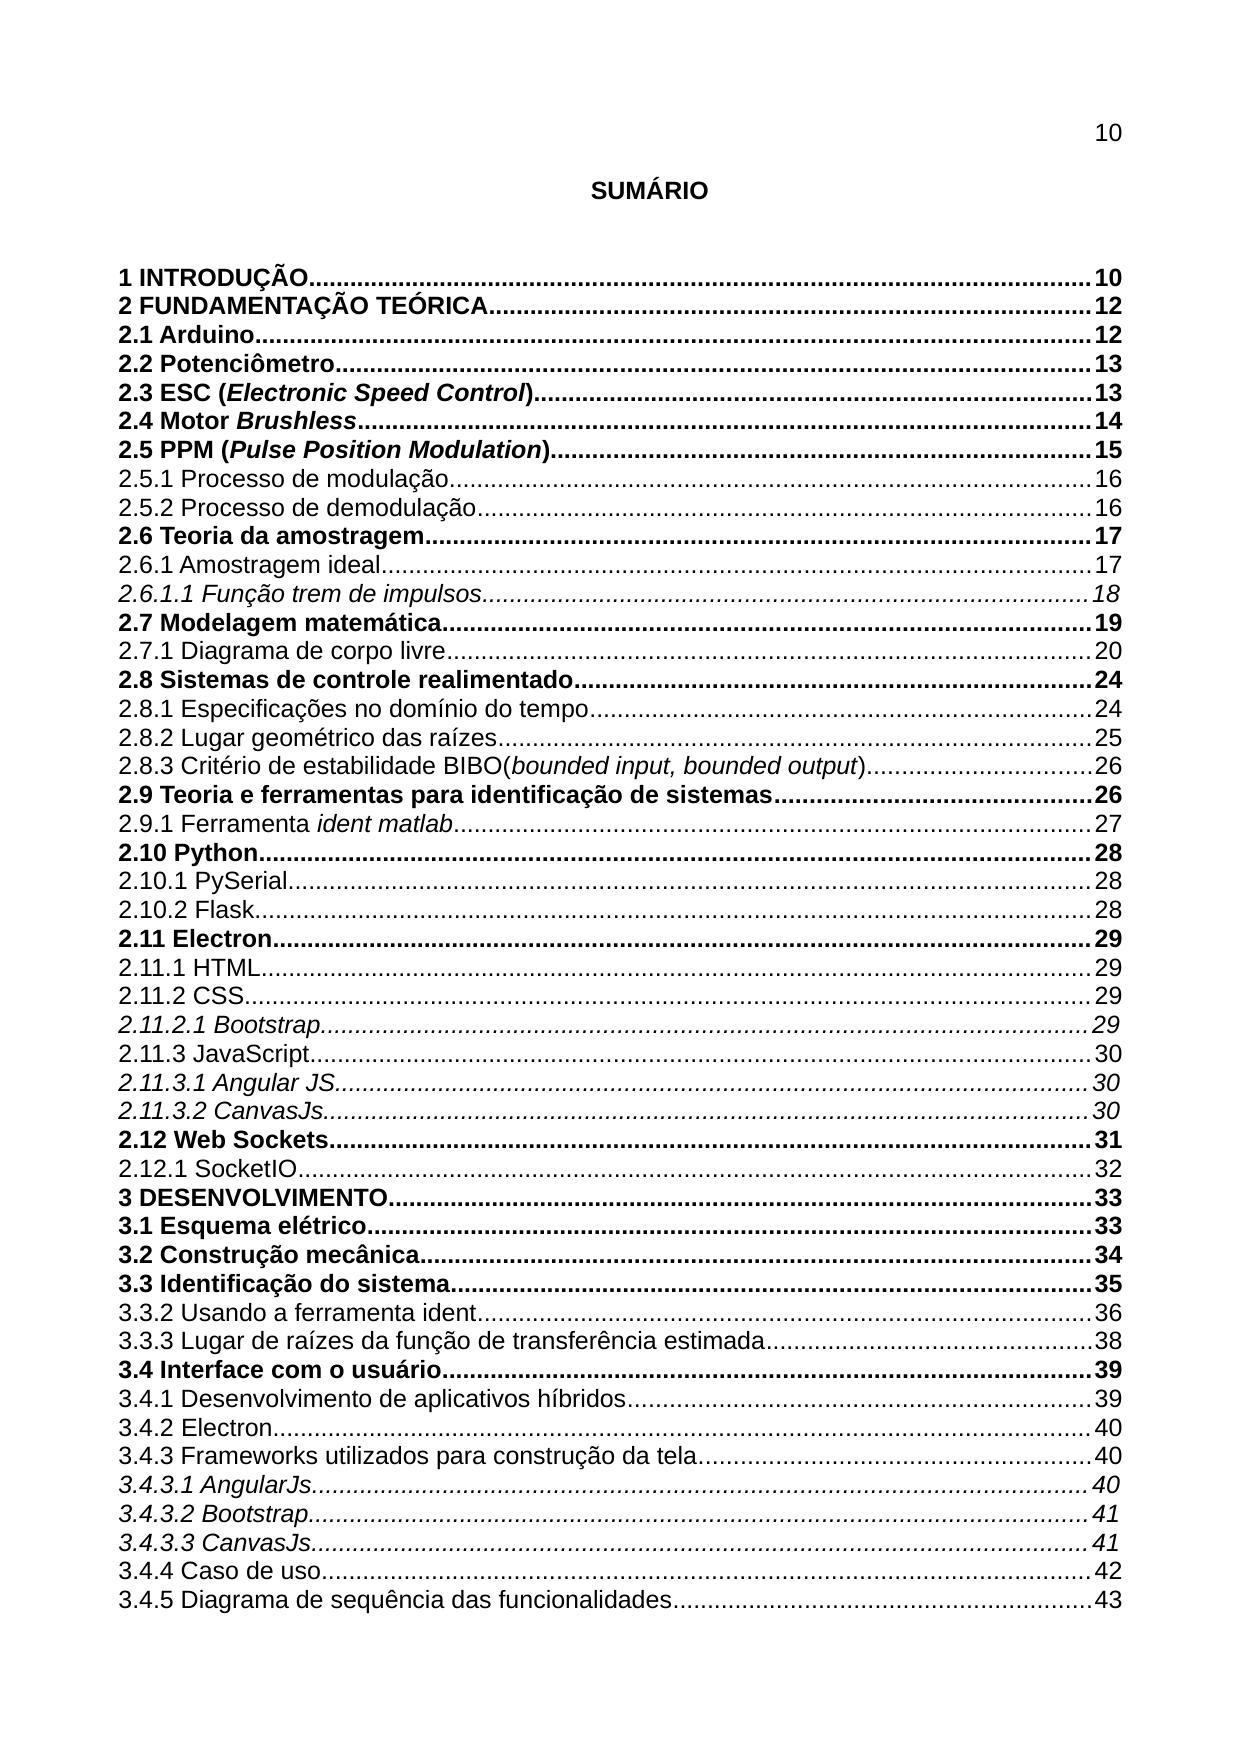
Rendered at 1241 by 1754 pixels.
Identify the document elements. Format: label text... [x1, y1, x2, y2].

text 2.1 Arduino 12 [118, 320, 1122, 349]
text 3.4.5 Diagrama de sequência das funcionalidades 43 [118, 1585, 1122, 1614]
text 3.3.2 Usando a ferramenta ident 36 [118, 1298, 1122, 1326]
text 2.3 ESC (Electronic Speed Control) 13 [118, 378, 1122, 406]
text 2.11.1 HTML 29 [118, 953, 1122, 981]
text 3.4.1 Desenvolvimento de aplicativos híbridos 39 [118, 1384, 1122, 1413]
text 2.9.1 Ferramenta ident matlab 27 [118, 809, 1122, 838]
text 2.8.2 Lugar geométrico das raízes 25 [118, 723, 1122, 751]
text 2.6.1.1 Função trem de impulsos 18 [118, 579, 1122, 608]
text 3.4.3.2 Bootstrap 41 [118, 1499, 1122, 1528]
text 2.4 Motor Brushless 14 [118, 406, 1122, 435]
text 2.11.3.2 CanvasJs 30 [118, 1096, 1122, 1125]
text 2.5.1 Processo de modulação 16 [118, 464, 1122, 493]
text 2.2 Potenciômetro 13 [118, 349, 1122, 378]
text 2.11 Electron 29 [118, 924, 1122, 953]
text 3.2 Construção mecânica 34 [118, 1240, 1122, 1269]
text 2.10.1 PySerial 28 [118, 866, 1122, 895]
text 2.12 Web Sockets 31 [118, 1125, 1122, 1154]
text 3.3.3 Lugar de raízes da função de transferência estimada 38 [118, 1326, 1122, 1355]
text 2.11.2.1 Bootstrap 29 [118, 1010, 1122, 1039]
text 3.4.4 Caso de uso 42 [118, 1556, 1122, 1585]
text 2.8.1 Especificações no domínio do tempo 24 [118, 694, 1122, 723]
text 3.4.2 Electron 40 [118, 1413, 1122, 1441]
text 2.6.1 Amostragem ideal 17 [118, 550, 1122, 579]
text 3.4 Interface com o usuário 39 [118, 1355, 1122, 1384]
text 2.10.2 Flask 28 [118, 895, 1122, 924]
text 3.4.3.1 AngularJs 40 [118, 1470, 1122, 1499]
text 2.5 PPM (Pulse Position Modulation) 15 [118, 435, 1122, 464]
text 2.11.3 JavaScript 30 [118, 1039, 1122, 1068]
text 2.8 Sistemas de controle realimentado 24 [118, 665, 1122, 694]
text 2.11.2 CSS 29 [118, 981, 1122, 1010]
text 2.12.1 SocketIO 32 [118, 1154, 1122, 1183]
text 2.10 Python 28 [118, 838, 1122, 866]
text 3.1 Esquema elétrico 33 [118, 1211, 1122, 1240]
text 3 DESENVOLVIMENTO 33 [118, 1183, 1122, 1211]
text 2.7 Modelagem matemática 19 [118, 608, 1122, 636]
text 3.4.3 Frameworks utilizados para construção da tela 40 [118, 1441, 1122, 1470]
text 1 INTRODUÇÃO 10 [118, 263, 1122, 291]
text 2.8.3 Critério de estabilidade BIBO(bounded input, bounded output) 26 [118, 751, 1122, 780]
text 3.4.3.3 CanvasJs 41 [118, 1528, 1122, 1556]
text 3.3 Identificação do sistema 35 [118, 1269, 1122, 1298]
text 2.7.1 Diagrama de corpo livre 20 [118, 636, 1122, 665]
text SUMÁRIO [177, 176, 1122, 205]
text 2.5.2 Processo de demodulação 16 [118, 493, 1122, 521]
text 2.6 Teoria da amostragem 17 [118, 521, 1122, 550]
text 2 FUNDAMENTAÇÃO TEÓRICA 12 [118, 291, 1122, 320]
text 2.11.3.1 Angular JS 30 [118, 1068, 1122, 1096]
text 2.9 Teoria e ferramentas para identificação de sistemas 26 [118, 780, 1122, 809]
